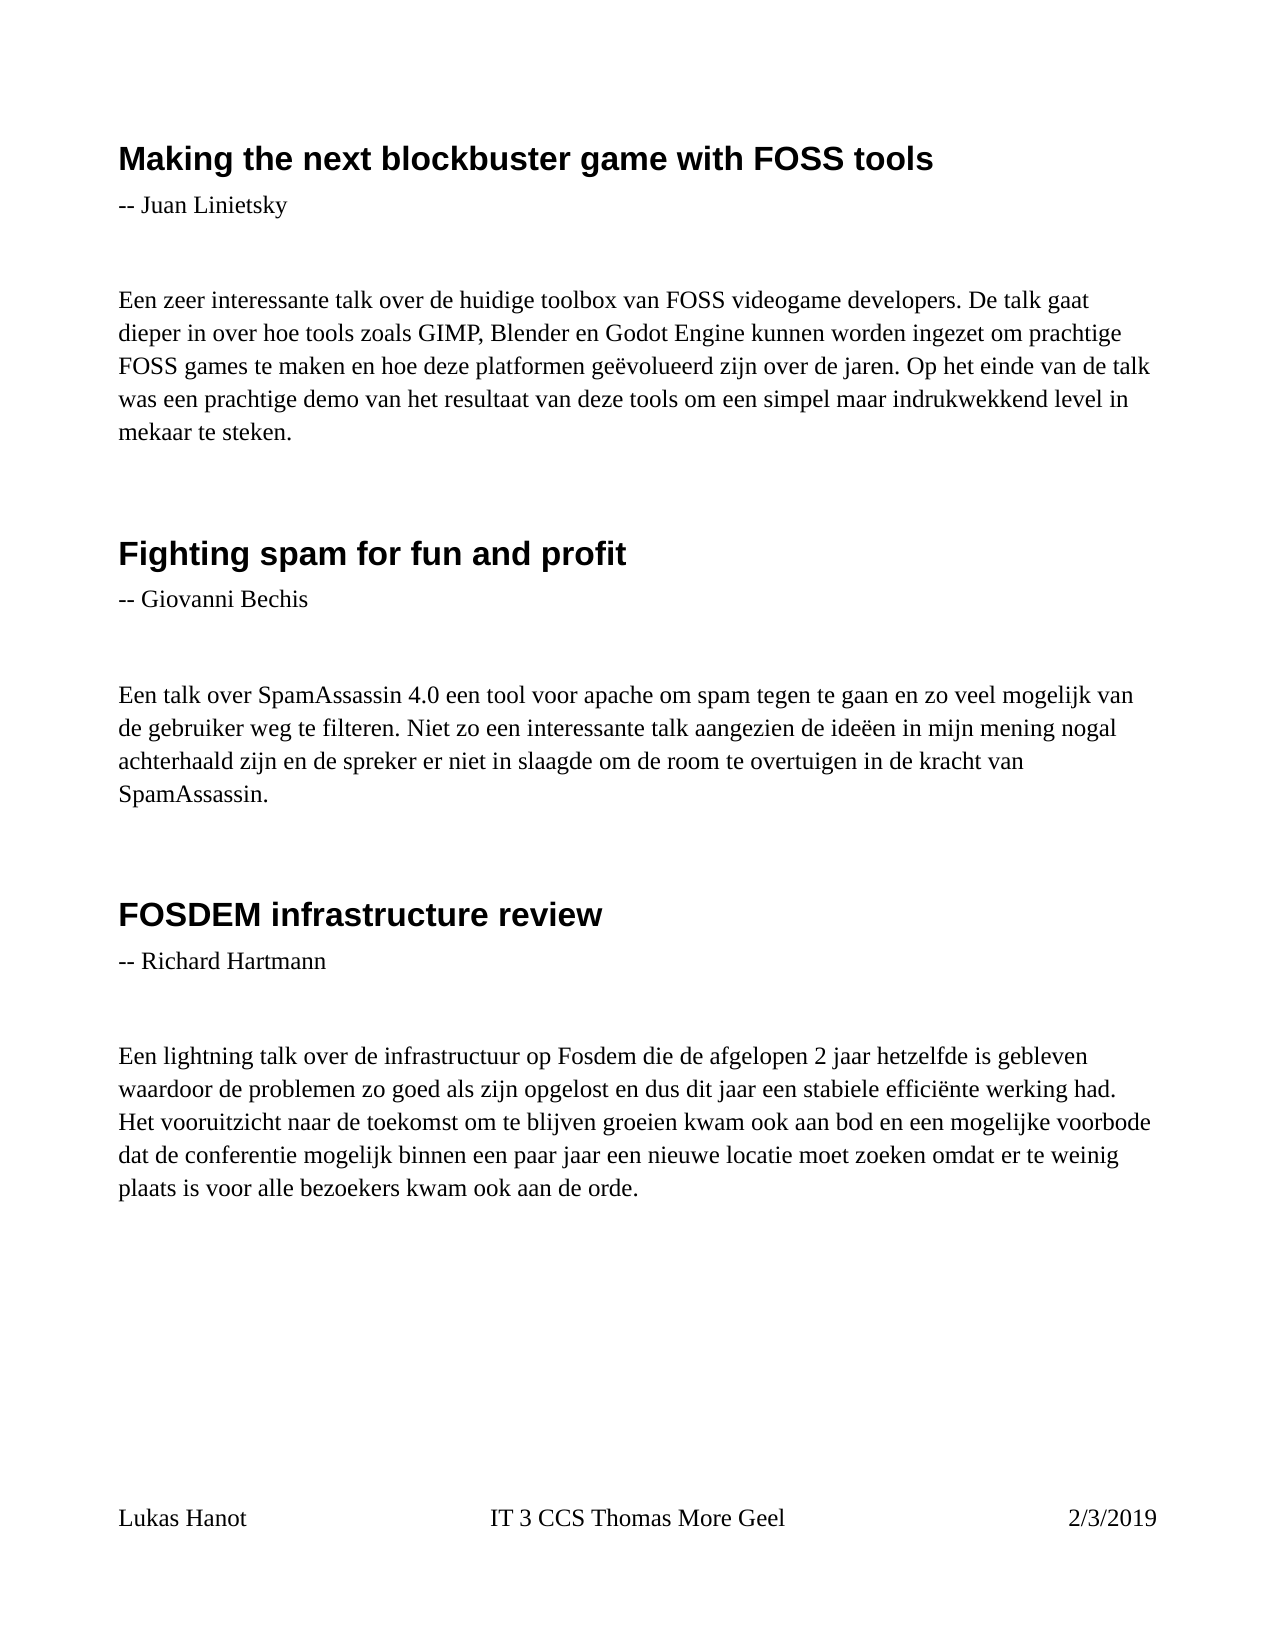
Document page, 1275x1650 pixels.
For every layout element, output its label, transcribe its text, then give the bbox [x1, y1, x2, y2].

subtitle FOSDEM infrastructure review [118, 895, 1157, 933]
text Een talk over SpamAssassin 4.0 een tool voor apache om spam tegen te gaan en zo veel mogelijk van de gebruiker weg te filteren. Niet zo een interessante talk aangezien de ideëen in mijn mening nogal achterhaald zijn en de spreker er niet in slaagde om de room te overtuigen in de kracht van SpamAssassin. [118, 680, 1157, 808]
text Een lightning talk over de infrastructuur op Fosdem die de afgelopen 2 jaar hetzelfde is gebleven waardoor de problemen zo goed als zijn opgelost en dus dit jaar een stabiele efficiënte werking had. Het vooruitzicht naar de toekomst om te blijven groeien kwam ook aan bod en een mogelijke voorbode dat de conferentie mogelijk binnen een paar jaar een nieuwe locatie moet zoeken omdat er te weinig plaats is voor alle bezoekers kwam ook aan de orde. [118, 1041, 1157, 1202]
text -- Juan Linietsky [118, 190, 1157, 219]
subtitle Fighting spam for fun and profit [118, 533, 1157, 572]
subtitle Making the next blockbuster game with FOSS tools [118, 139, 1157, 178]
text Een zeer interessante talk over de huidige toolbox van FOSS videogame developers. De talk gaat dieper in over hoe tools zoals GIMP, Blender en Godot Engine kunnen worden ingezet om prachtige FOSS games te maken en hoe deze platformen geëvolueerd zijn over de jaren. Op het einde van de talk was een prachtige demo van het resultaat van deze tools om een simpel maar indrukwekkend level in mekaar te steken. [118, 285, 1157, 446]
text -- Richard Hartmann [118, 946, 1157, 975]
text -- Giovanni Bechis [118, 584, 1157, 613]
